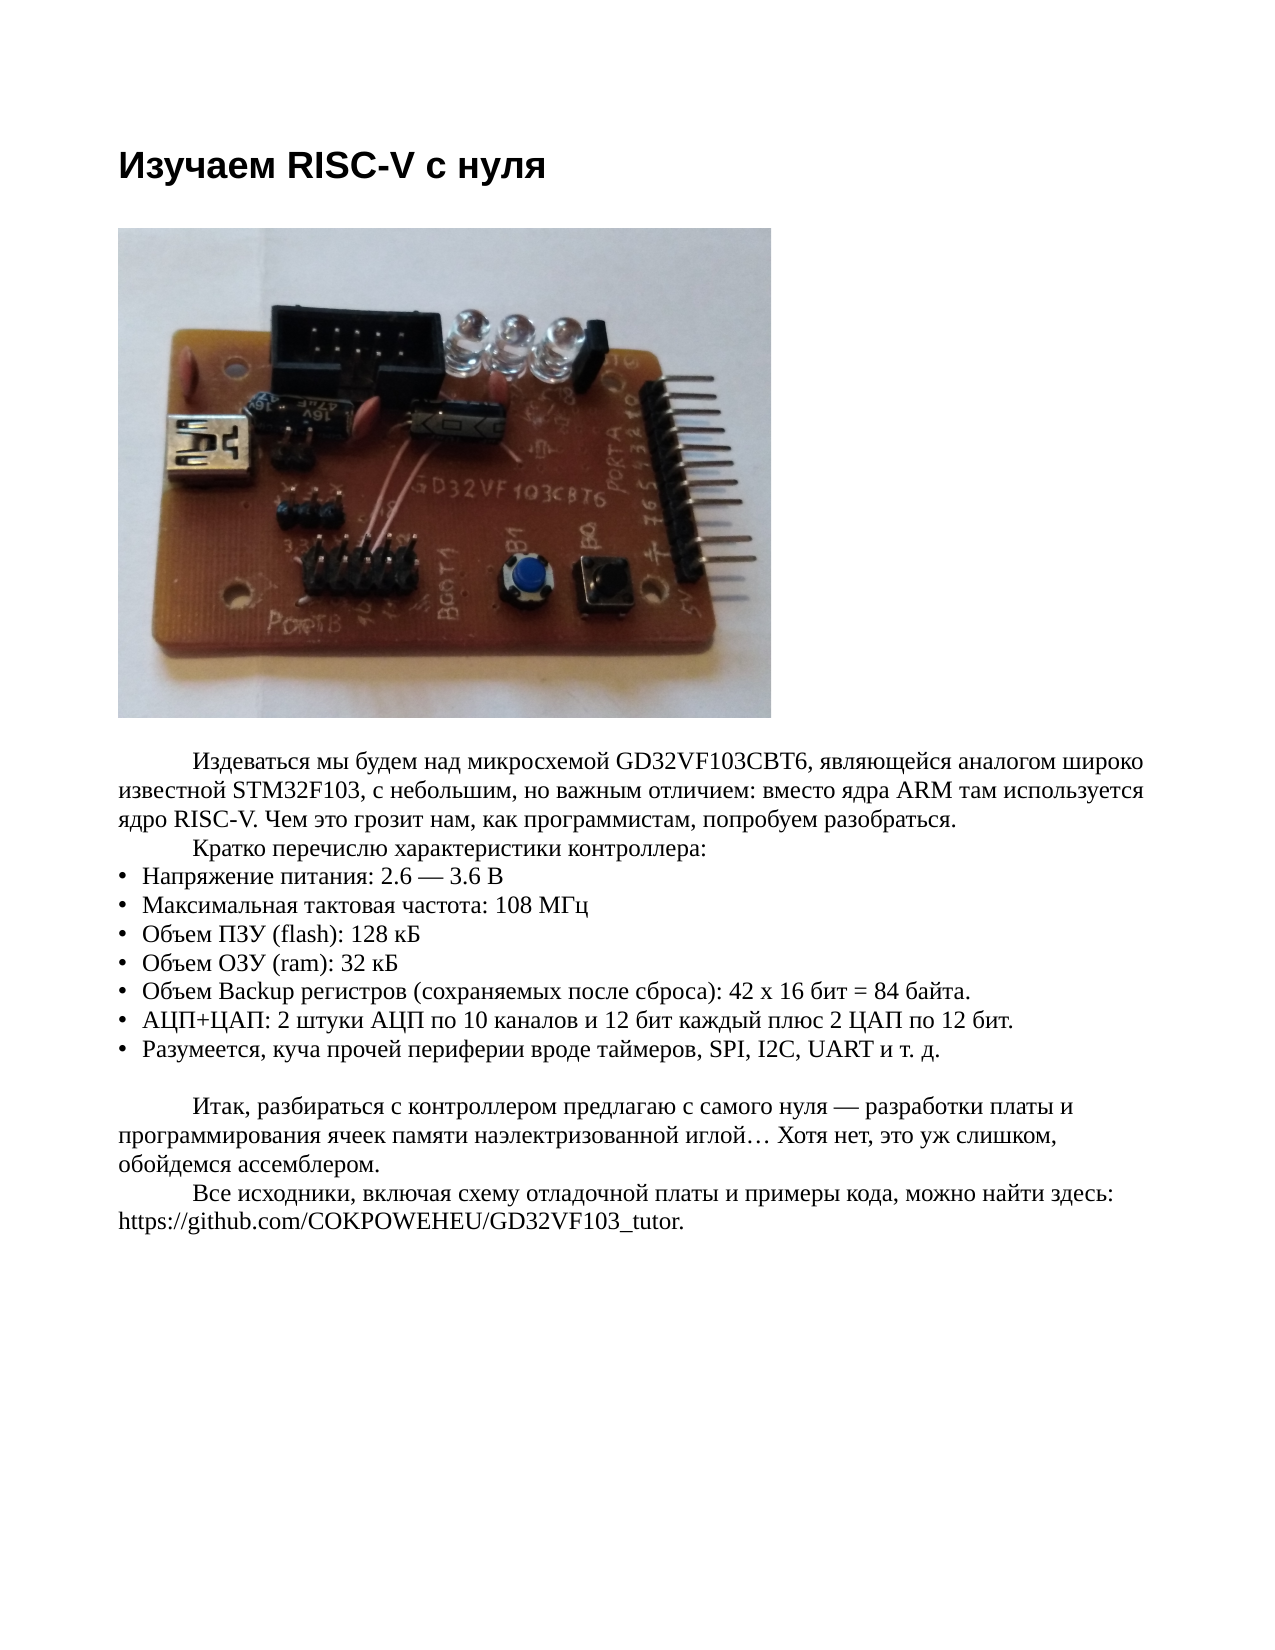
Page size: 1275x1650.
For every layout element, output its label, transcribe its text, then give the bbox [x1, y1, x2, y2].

list Максимальная тактовая частота: 108 МГц [118, 890, 1157, 919]
list АЦП+ЦАП: 2 штуки АЦП по 10 каналов и 12 бит каждый плюс 2 ЦАП по 12 бит. [118, 1005, 1157, 1034]
text Кратко перечислю характеристики контроллера: [118, 833, 1157, 861]
picture [118, 228, 772, 718]
list Объем ОЗУ (ram): 32 кБ [118, 948, 1157, 976]
text Все исходники, включая схему отладочной платы и примеры кода, можно найти здесь: https://github.com/COKPOWEHEU/GD32VF103_tutor. [118, 1178, 1157, 1235]
text Издеваться мы будем над микросхемой GD32VF103CBT6, являющейся аналогом широко известной STM32F103, с небольшим, но важным отличием: вместо ядра ARM там используется ядро RISC-V. Чем это грозит нам, как программистам, попробуем разобраться. [118, 746, 1157, 833]
list Объем ПЗУ (flash): 128 кБ [118, 919, 1157, 948]
text Итак, разбираться с контроллером предлагаю с самого нуля — разработки платы и программирования ячеек памяти наэлектризованной иглой… Хотя нет, это уж слишком, обойдемся ассемблером. [118, 1091, 1157, 1178]
list Разумеется, куча прочей периферии вроде таймеров, SPI, I2C, UART и т. д. [118, 1034, 1157, 1063]
subtitle Изучаем RISC-V с нуля [118, 143, 1157, 187]
list Напряжение питания: 2.6 — 3.6 В [118, 861, 1157, 890]
list Объем Backup регистров (сохраняемых после сброса): 42 х 16 бит = 84 байта. [118, 976, 1157, 1005]
